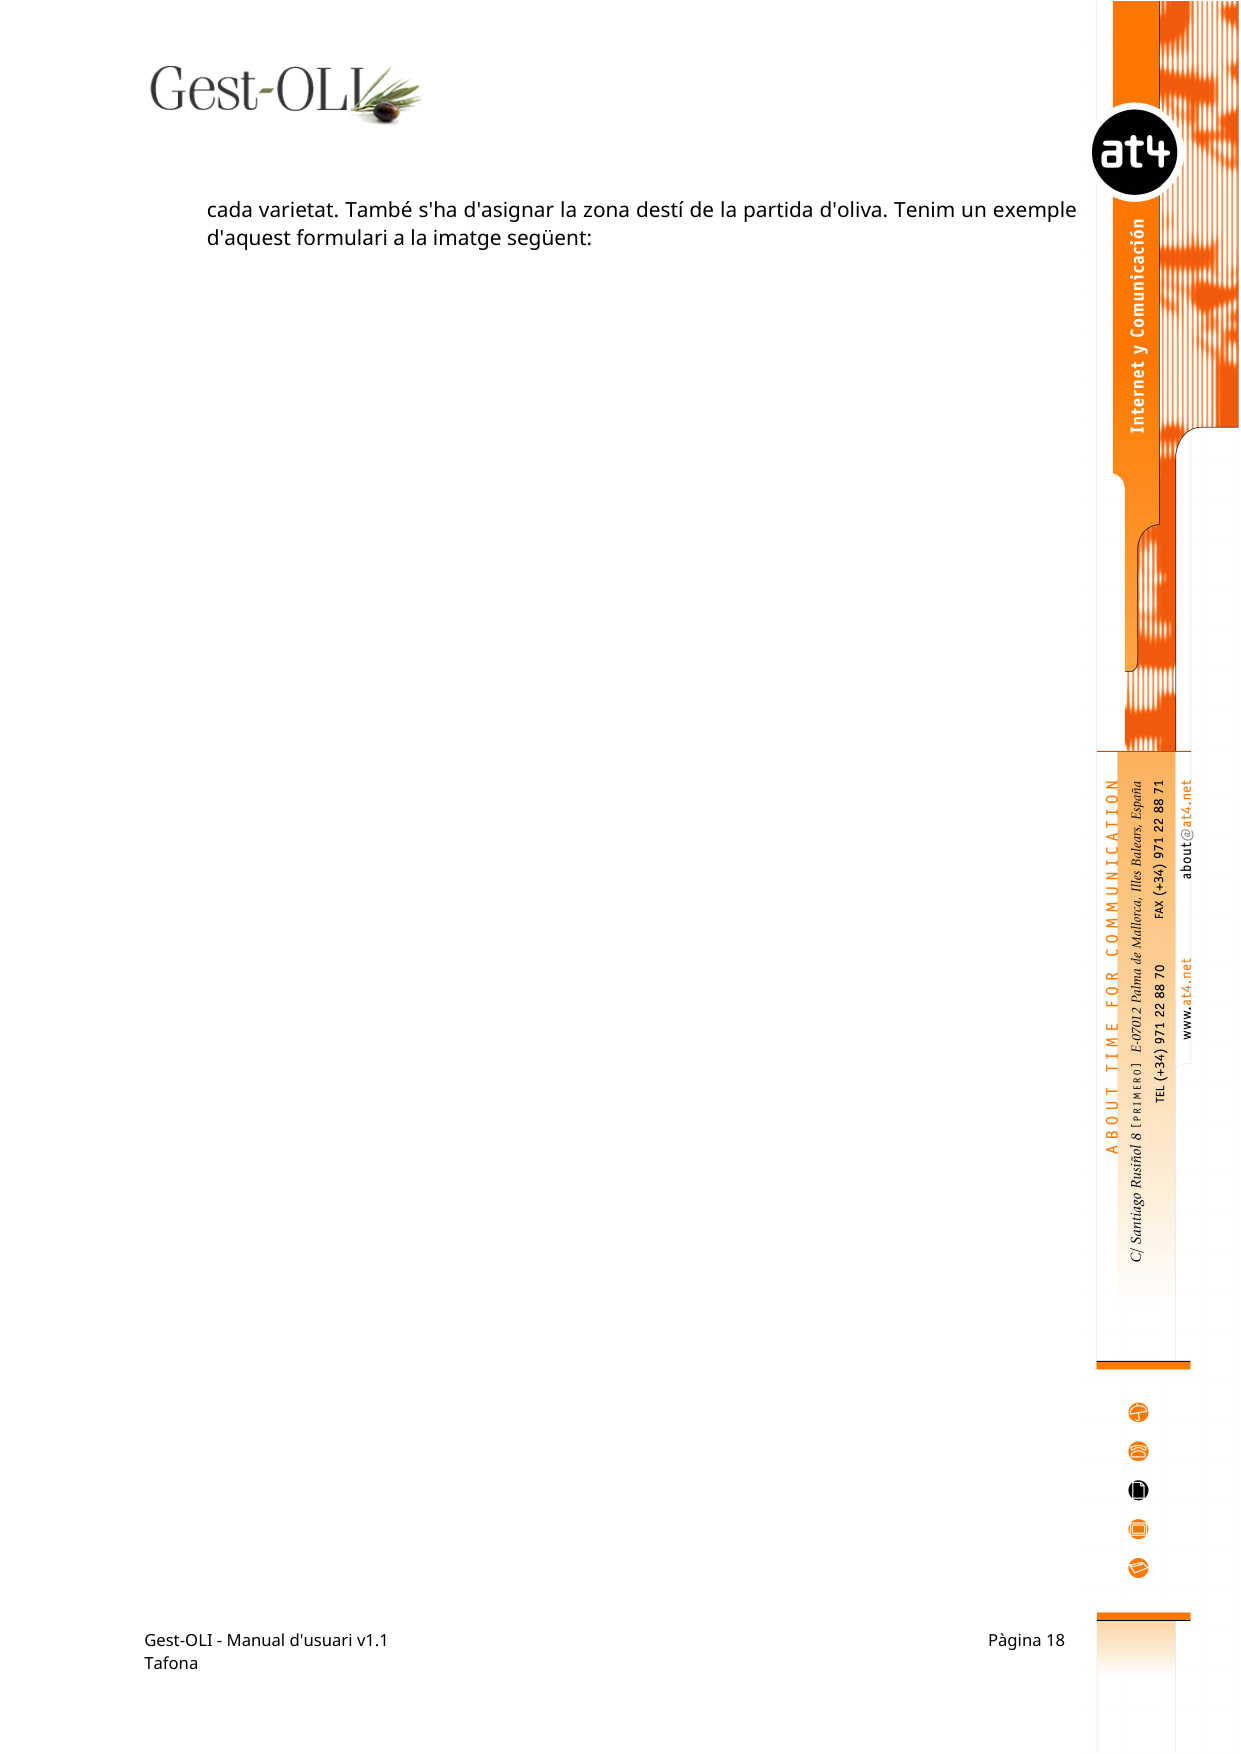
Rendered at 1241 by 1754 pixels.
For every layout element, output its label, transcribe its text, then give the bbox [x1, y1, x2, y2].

text cada varietat. També s'ha d'asignar la zona destí de la partida d'oliva. Tenim un exemple d'aquest formulari a la imatge següent: [207, 195, 1078, 252]
picture [149, 66, 423, 126]
picture [1085, 1, 1239, 1753]
